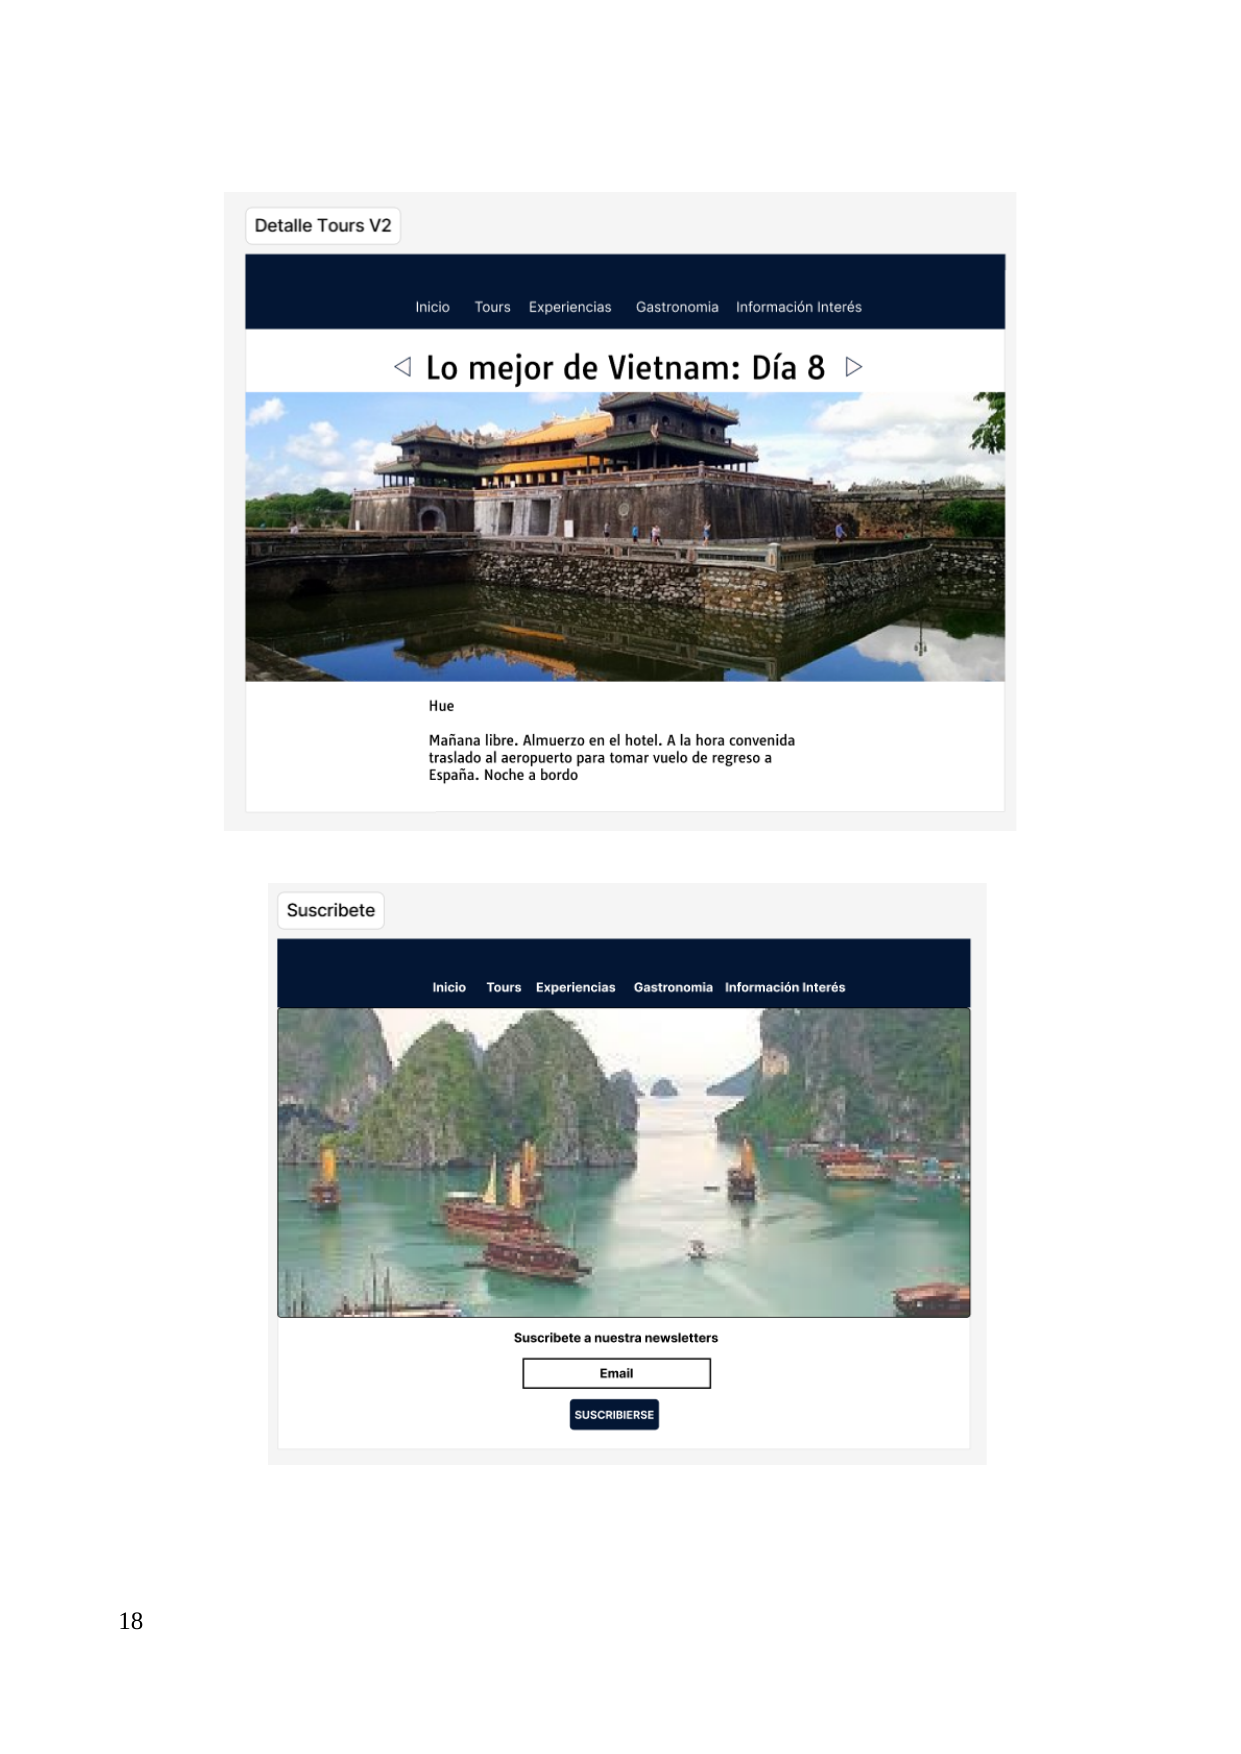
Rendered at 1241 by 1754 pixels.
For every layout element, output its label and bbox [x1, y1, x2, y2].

picture [223, 192, 1017, 831]
picture [268, 883, 987, 1465]
